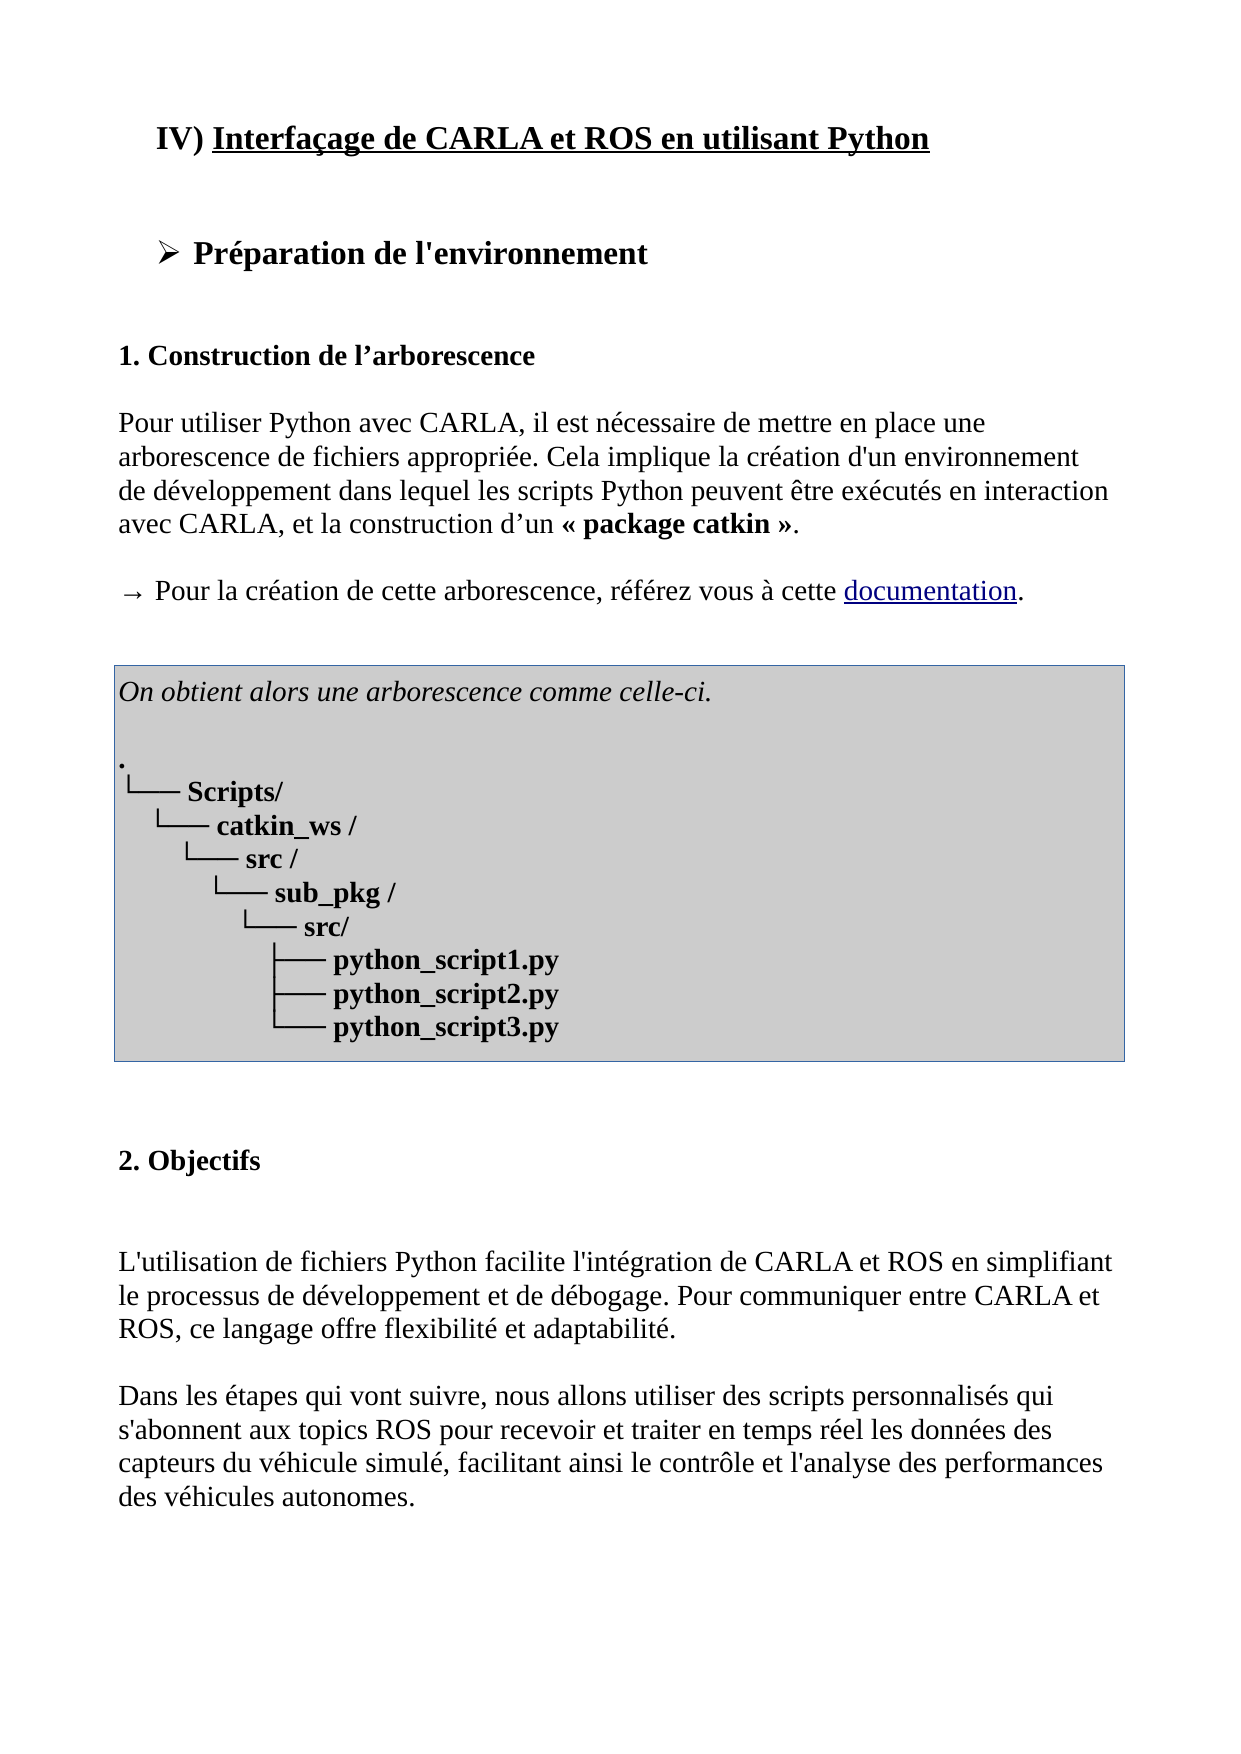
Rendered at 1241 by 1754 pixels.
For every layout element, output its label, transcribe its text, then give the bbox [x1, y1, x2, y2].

text 2. Objectifs [118, 1143, 1122, 1177]
text → Pour la création de cette arborescence, référez vous à cette documentation. [118, 573, 1122, 607]
list Préparation de l'environnement [156, 233, 1122, 271]
text L'utilisation de fichiers Python facilite l'intégration de CARLA et ROS en simplifiant le processus de développement et de débogage. Pour communiquer entre CARLA et ROS, ce langage offre flexibilité et adaptabilité. [118, 1244, 1122, 1345]
text 1. Construction de l’arborescence [118, 338, 1122, 372]
list Interfaçage de CARLA et ROS en utilisant Python [156, 118, 1122, 156]
text Dans les étapes qui vont suivre, nous allons utiliser des scripts personnalisés qui s'abonnent aux topics ROS pour recevoir et traiter en temps réel les données des capteurs du véhicule simulé, facilitant ainsi le contrôle et l'analyse des performances des véhicules autonomes. [118, 1378, 1122, 1512]
text Pour utiliser Python avec CARLA, il est nécessaire de mettre en place une arborescence de fichiers appropriée. Cela implique la création d'un environnement de développement dans lequel les scripts Python peuvent être exécutés en interaction avec CARLA, et la construction d’un « package catkin ». [118, 406, 1122, 540]
